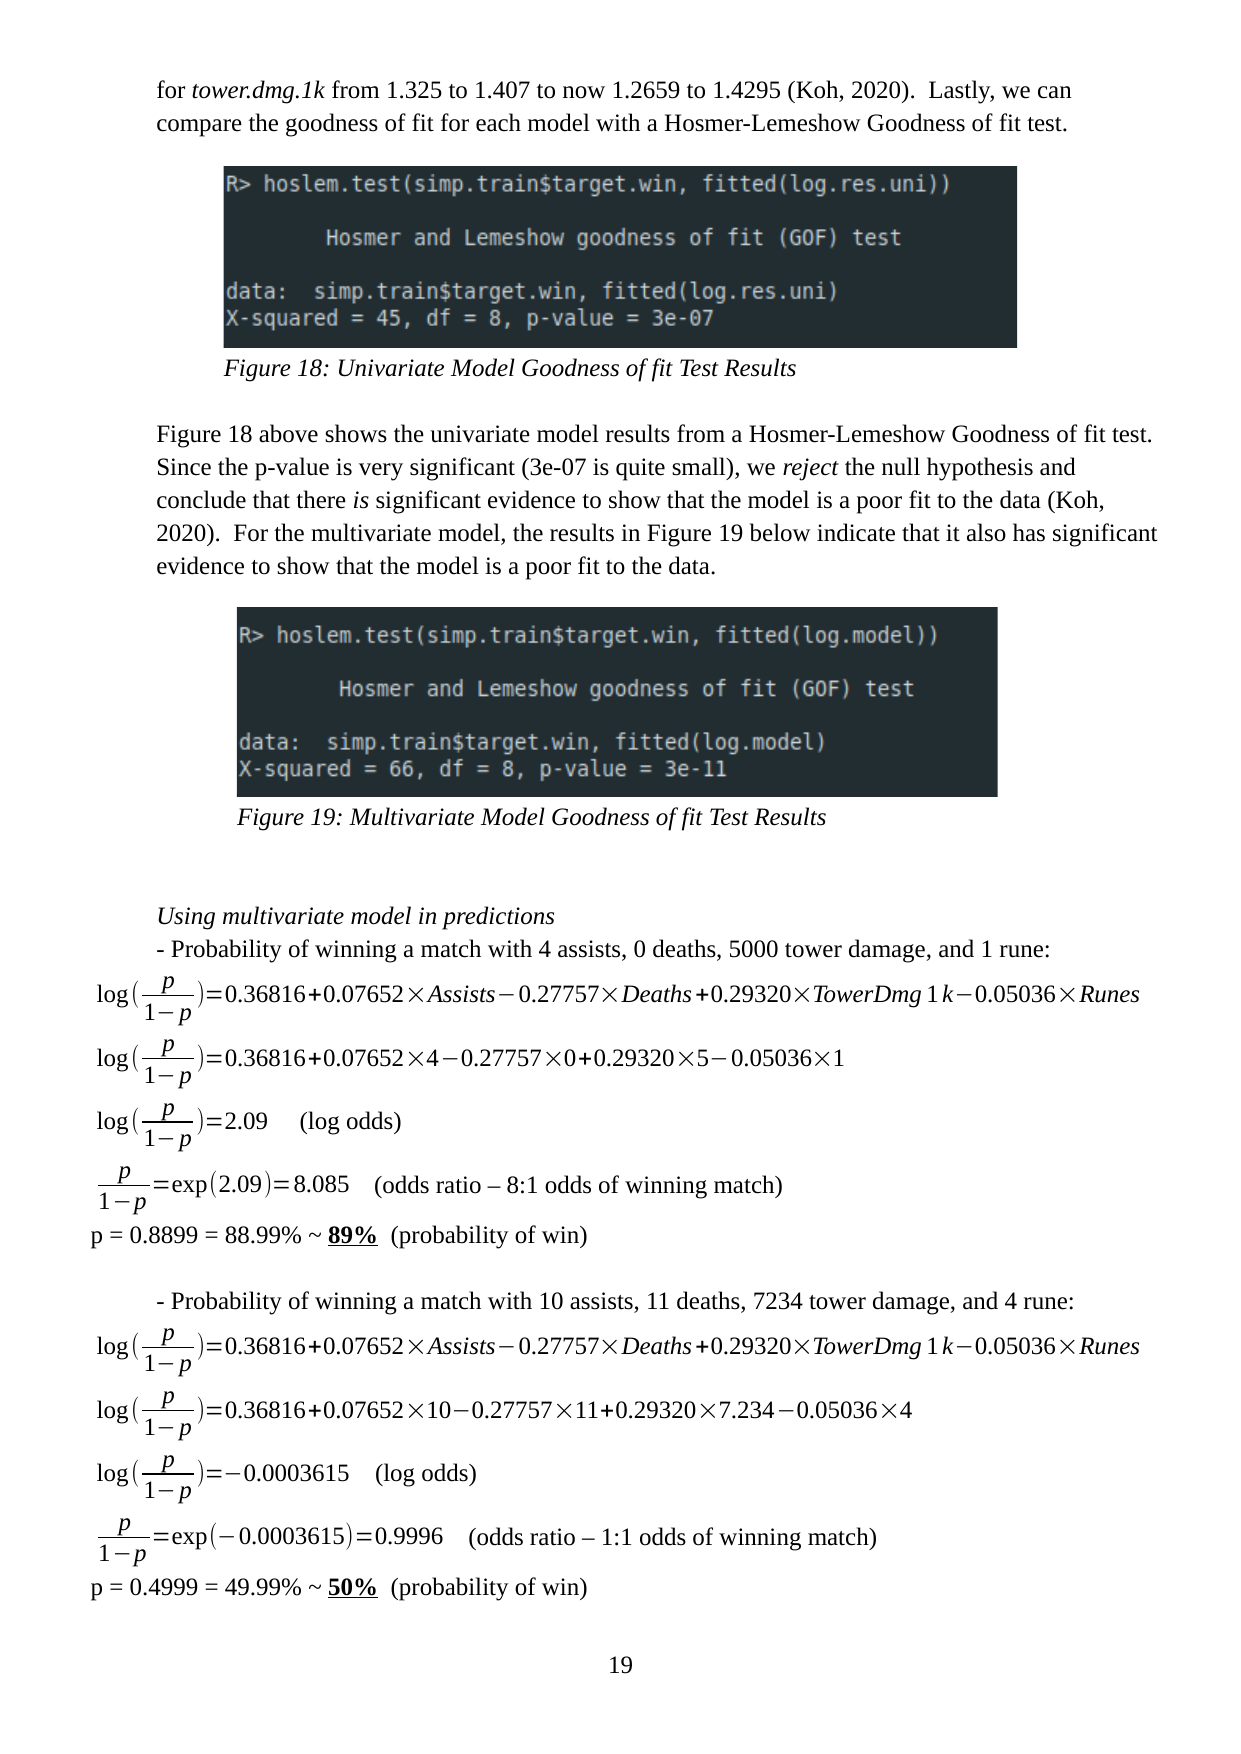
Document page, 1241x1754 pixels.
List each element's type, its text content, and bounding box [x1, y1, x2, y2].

text p = 0.8899 = 88.99% ~ 89% (probability of win) [90, 1220, 1159, 1248]
text - Probability of winning a match with 10 assists, 11 deaths, 7234 tower damage, and 4 rune: [156, 1286, 1159, 1314]
text (log odds) [90, 1445, 1159, 1504]
text (log odds) [90, 1093, 1159, 1152]
text - Probability of winning a match with 4 assists, 0 deaths, 5000 tower damage, and 1 rune: [156, 934, 1159, 962]
text (odds ratio – 1:1 odds of winning match) [90, 1508, 1159, 1567]
text p = 0.4999 = 49.99% ~ 50% (probability of win) [90, 1572, 1159, 1600]
text Using multivariate model in predictions [156, 901, 1159, 929]
picture [236, 607, 998, 797]
picture [223, 166, 1018, 348]
text Figure 19: Multivariate Model Goodness of fit Test Results [237, 797, 998, 830]
text Figure 18: Univariate Model Goodness of fit Test Results [223, 348, 1017, 381]
text Figure 18 above shows the univariate model results from a Hosmer-Lemeshow Goodness of fit test. Since the p-value is very significant (3e-07 is quite small), we reject the null hypothesis and conclude that there is significant evidence to show that the model is a poor fit to the data (Koh, 2020). For the multivariate model, the results in Figure 19 below indicate that it also has significant evidence to show that the model is a poor fit to the data. [156, 419, 1159, 579]
text for tower.dmg.1k from 1.325 to 1.407 to now 1.2659 to 1.4295 (Koh, 2020). Lastly, we can compare the goodness of fit for each model with a Hosmer-Lemeshow Goodness of fit test. [156, 75, 1159, 137]
text (odds ratio – 8:1 odds of winning match) [90, 1156, 1159, 1215]
